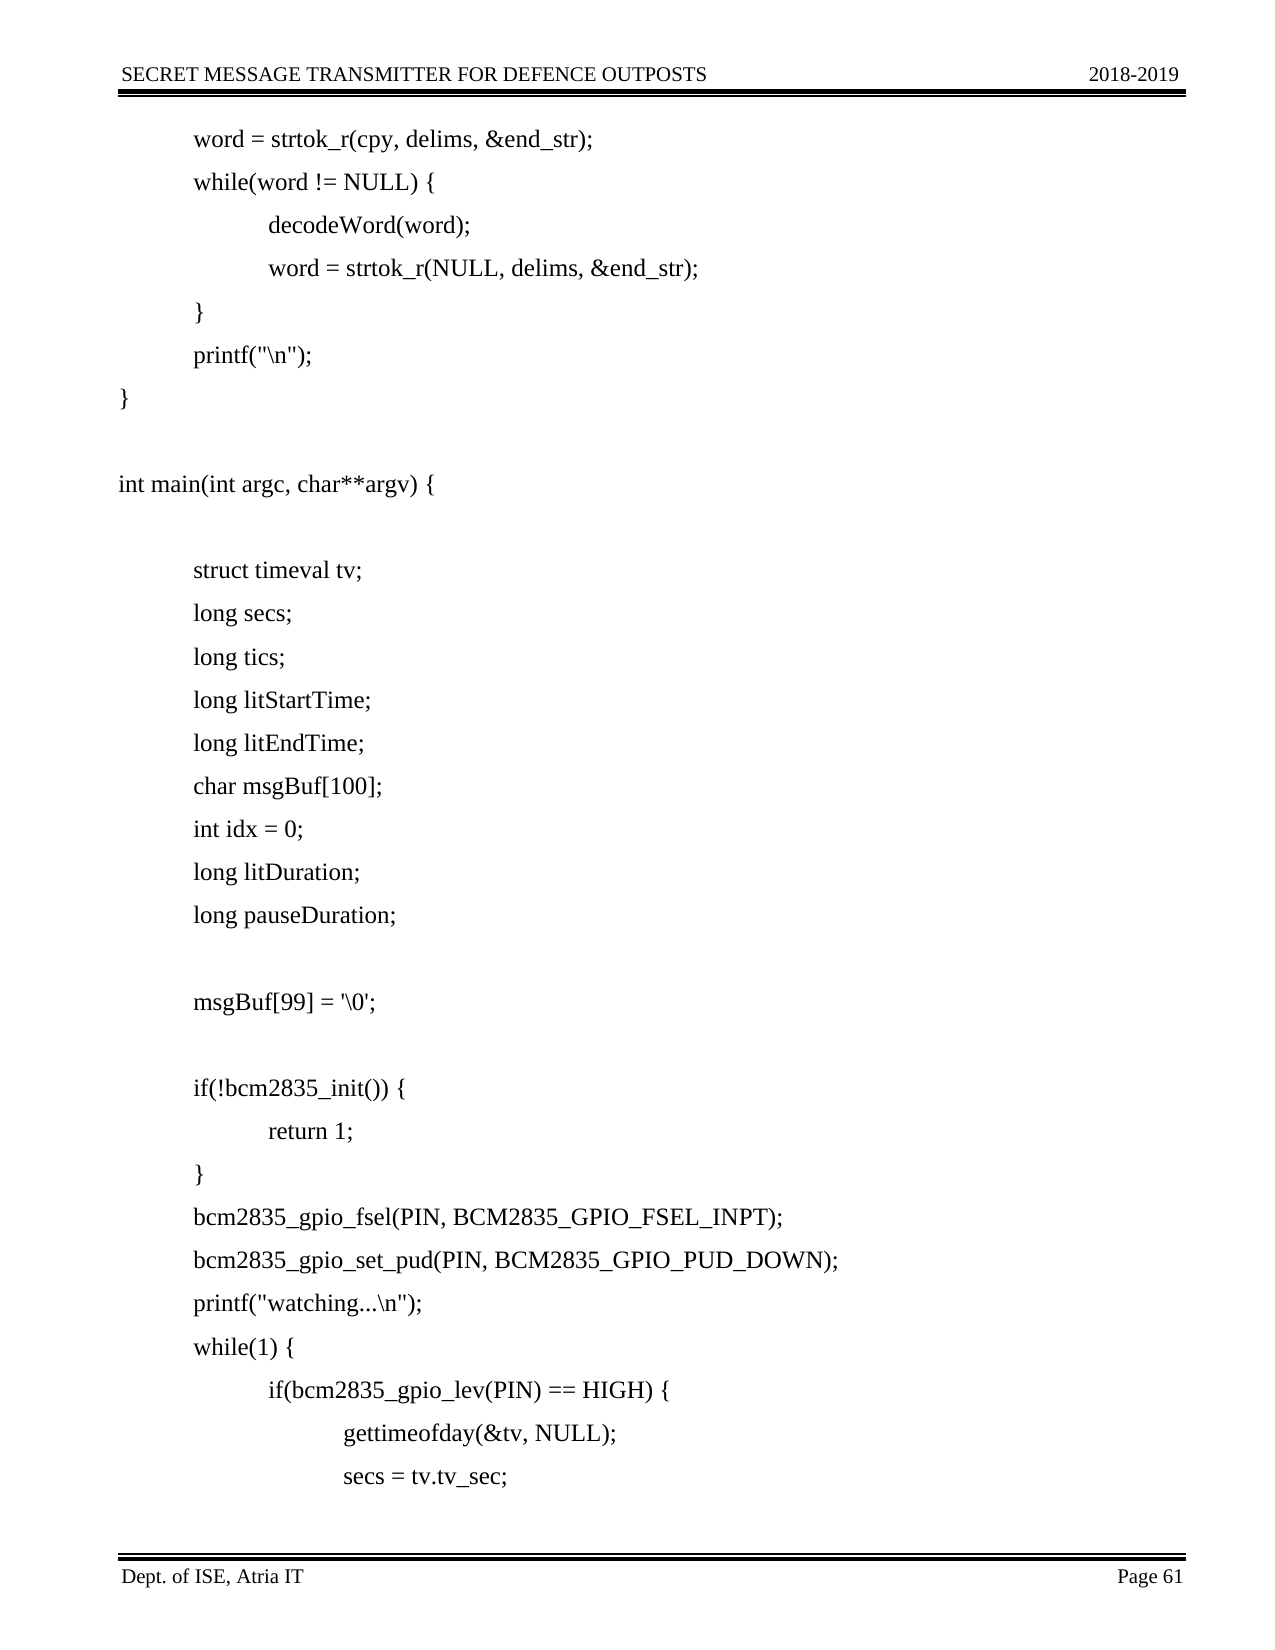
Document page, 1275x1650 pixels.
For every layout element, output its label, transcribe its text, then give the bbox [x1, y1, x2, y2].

text long litEndTime; [118, 728, 1186, 757]
text printf("\n"); [118, 340, 1186, 368]
text printf("watching...\n"); [118, 1288, 1186, 1317]
text word = strtok_r(cpy, delims, &end_str); [118, 124, 1186, 153]
text if(!bcm2835_init()) { [118, 1073, 1186, 1102]
text int main(int argc, char**argv) { [118, 469, 1186, 498]
text long secs; [118, 598, 1186, 627]
text bcm2835_gpio_fsel(PIN, BCM2835_GPIO_FSEL_INPT); [118, 1202, 1186, 1231]
text } [118, 297, 1186, 325]
text char msgBuf[100]; [118, 771, 1186, 800]
text long tics; [118, 642, 1186, 670]
text struct timeval tv; [118, 555, 1186, 584]
text return 1; [118, 1116, 1186, 1145]
text bcm2835_gpio_set_pud(PIN, BCM2835_GPIO_PUD_DOWN); [118, 1245, 1186, 1274]
text word = strtok_r(NULL, delims, &end_str); [118, 253, 1186, 282]
text } [118, 383, 1186, 412]
text while(1) { [118, 1332, 1186, 1360]
text } [118, 1159, 1186, 1188]
text long pauseDuration; [118, 900, 1186, 929]
text long litDuration; [118, 857, 1186, 886]
text gettimeofday(&tv, NULL); [118, 1418, 1186, 1447]
text decodeWord(word); [118, 210, 1186, 239]
text msgBuf[99] = '\0'; [118, 987, 1186, 1015]
text if(bcm2835_gpio_lev(PIN) == HIGH) { [118, 1375, 1186, 1403]
text long litStartTime; [118, 685, 1186, 713]
text while(word != NULL) { [118, 167, 1186, 196]
text secs = tv.tv_sec; [118, 1461, 1186, 1490]
text int idx = 0; [118, 814, 1186, 843]
